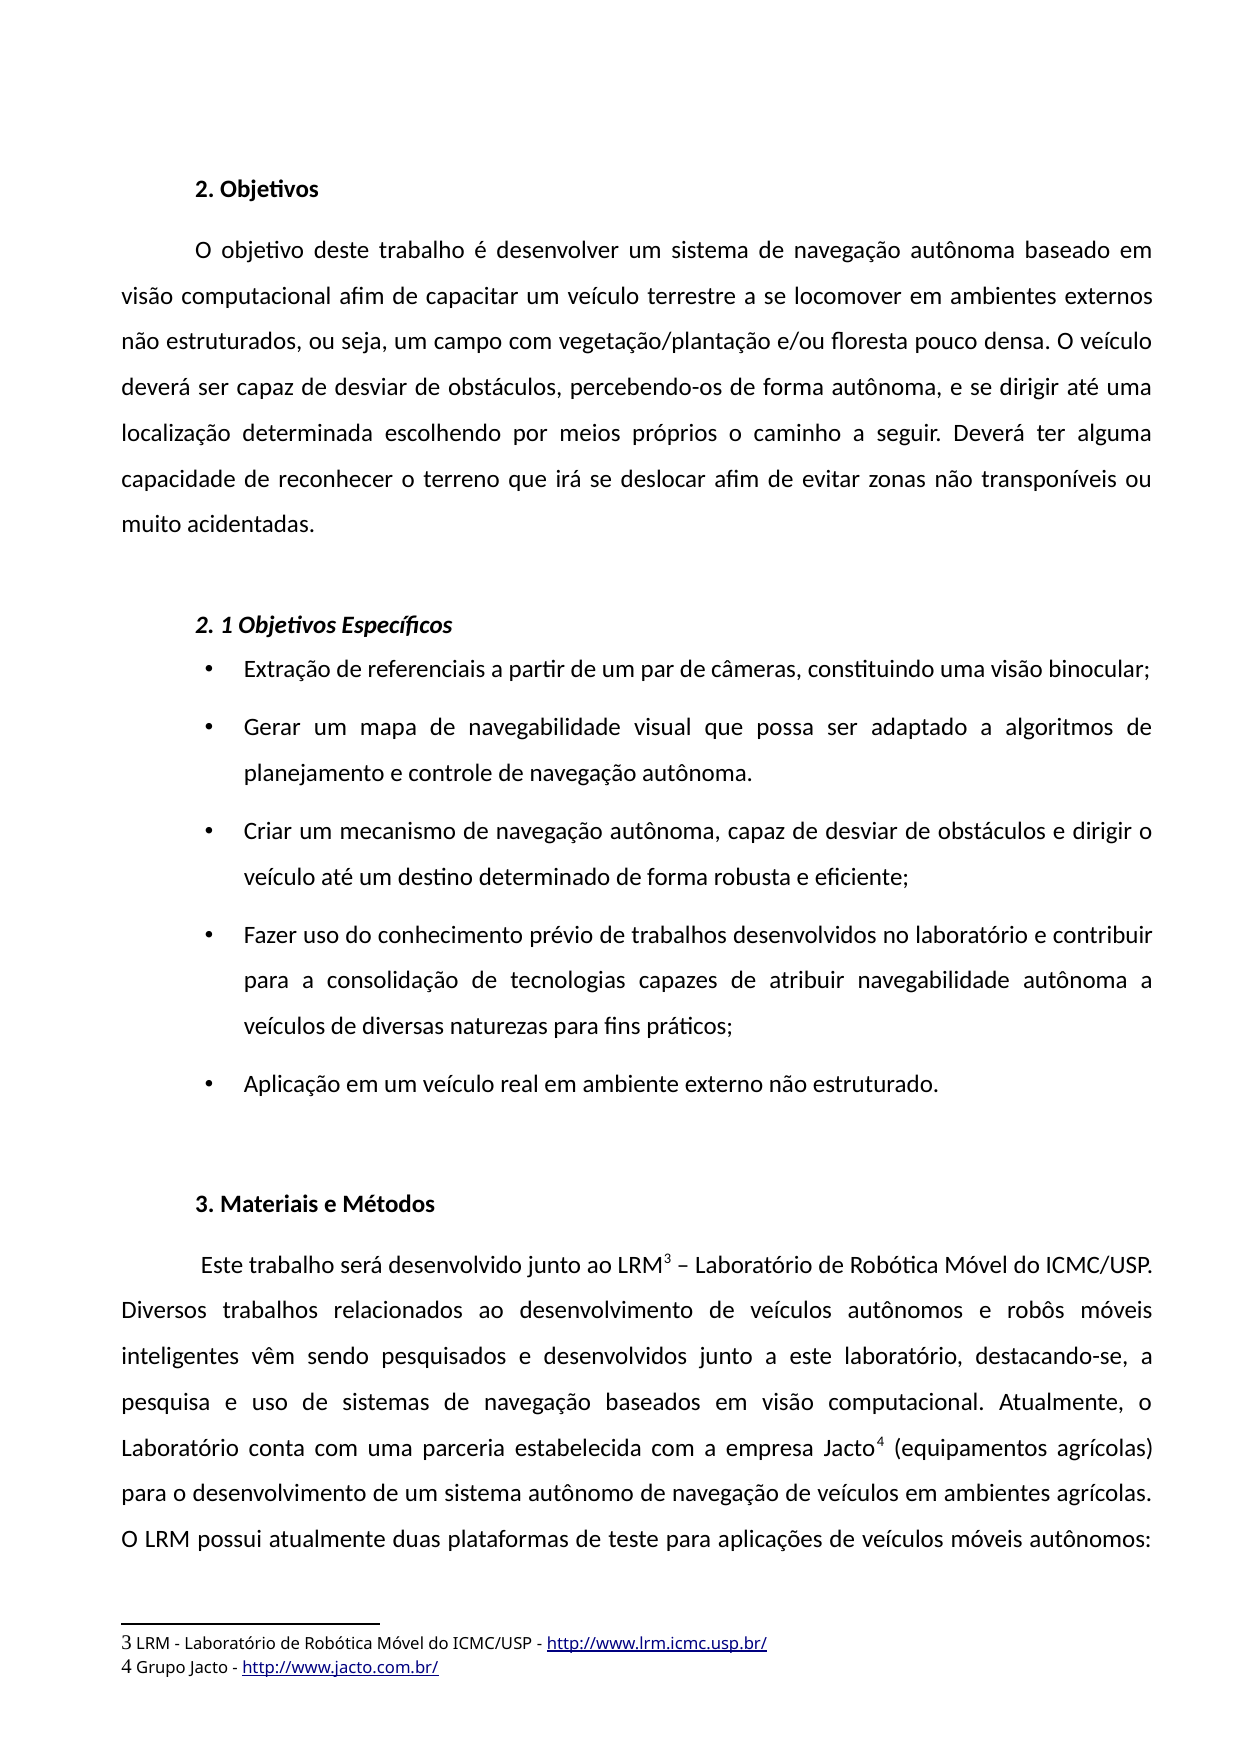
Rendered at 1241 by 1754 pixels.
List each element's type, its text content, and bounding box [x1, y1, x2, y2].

list Aplicação em um veículo real em ambiente externo não estruturado. [204, 1068, 1154, 1099]
text 2. 1 Objetivos Específicos [121, 610, 1154, 640]
text 2. Objetivos [121, 173, 1154, 203]
text 3. Materiais e Métodos [121, 1188, 1154, 1218]
list Fazer uso do conhecimento prévio de trabalhos desenvolvidos no laboratório e contribuir para a consolidação de tecnologias capazes de atribuir navegabilidade autônoma a veículos de diversas naturezas para fins práticos; [204, 919, 1154, 1041]
text O objetivo deste trabalho é desenvolver um sistema de navegação autônoma baseado em visão computacional afim de capacitar um veículo terrestre a se locomover em ambientes externos não estruturados, ou seja, um campo com vegetação/plantação e/ou floresta pouco densa. O veículo deverá ser capaz de desviar de obstáculos, percebendo-os de forma autônoma, e se dirigir até uma localização determinada escolhendo por meios próprios o caminho a seguir. Deverá ter alguma capacidade de reconhecer o terreno que irá se deslocar afim de evitar zonas não transponíveis ou muito acidentadas. [121, 234, 1154, 539]
text Grupo Jacto - http://www.jacto.com.br/ [121, 1654, 1154, 1678]
list Extração de referenciais a partir de um par de câmeras, constituindo uma visão binocular; [204, 653, 1154, 683]
list Gerar um mapa de navegabilidade visual que possa ser adaptado a algoritmos de planejamento e controle de navegação autônoma. [204, 711, 1154, 787]
text LRM - Laboratório de Robótica Móvel do ICMC/USP - http://www.lrm.icmc.usp.br/ [121, 1630, 1154, 1654]
list Criar um mecanismo de navegação autônoma, capaz de desviar de obstáculos e dirigir o veículo até um destino determinado de forma robusta e eficiente; [204, 815, 1154, 891]
text Este trabalho será desenvolvido junto ao LRM – Laboratório de Robótica Móvel do ICMC/USP. Diversos trabalhos relacionados ao desenvolvimento de veículos autônomos e robôs móveis inteligentes vêm sendo pesquisados e desenvolvidos junto a este laboratório, destacando-se, a pesquisa e uso de sistemas de navegação baseados em visão computacional. Atualmente, o Laboratório conta com uma parceria estabelecida com a empresa Jacto (equipamentos agrícolas) para o desenvolvimento de um sistema autônomo de navegação de veículos em ambientes agrícolas. O LRM possui atualmente duas plataformas de teste para aplicações de veículos móveis autônomos: [121, 1249, 1154, 1554]
